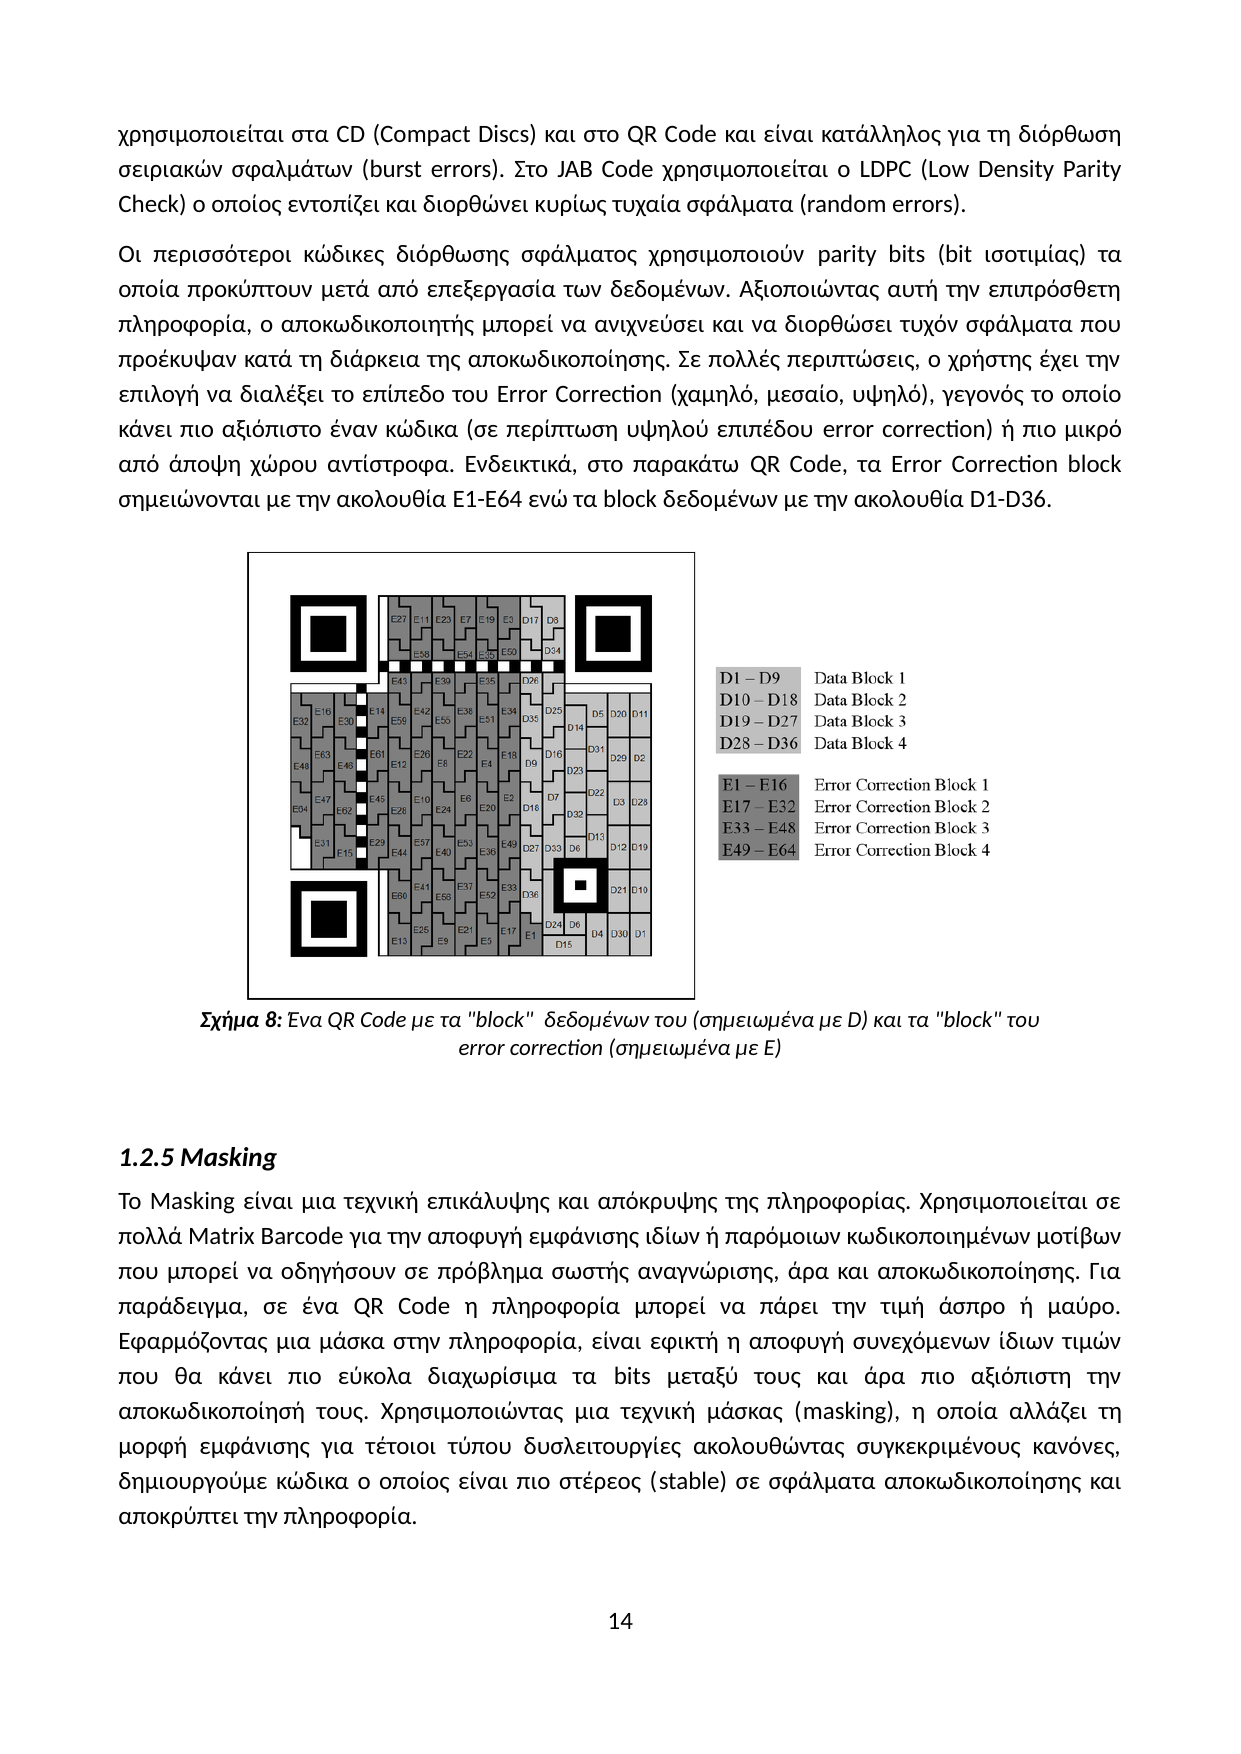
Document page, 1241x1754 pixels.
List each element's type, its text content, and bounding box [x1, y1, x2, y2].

text χρησιμοποιείται στα CD (Compact Discs) και στο QR Code και είναι κατάλληλος για τη διόρθωση σειριακών σφαλμάτων (burst errors). Στο JAB Code χρησιμοποιείται ο LDPC (Low Density Parity Check) ο οποίος εντοπίζει και διορθώνει κυρίως τυχαία σφάλματα (random errors). [118, 118, 1122, 219]
picture [242, 544, 999, 1005]
text Σχήμα 8: Ένα QR Code με τα "block" δεδομένων του (σημειωμένα με D) και τα "block" του error correction (σημειωμένα με E) [185, 545, 1055, 1061]
text Οι περισσότεροι κώδικες διόρθωσης σφάλματος χρησιμοποιούν parity bits (bit ισοτιμίας) τα οποία προκύπτουν μετά από επεξεργασία των δεδομένων. Αξιοποιώντας αυτή την επιπρόσθετη πληροφορία, ο αποκωδικοποιητής μπορεί να ανιχνεύσει και να διορθώσει τυχόν σφάλματα που προέκυψαν κατά τη διάρκεια της αποκωδικοποίησης. Σε πολλές περιπτώσεις, ο χρήστης έχει την επιλογή να διαλέξει το επίπεδο του Error Correction (χαμηλό, μεσαίο, υψηλό), γεγονός το οποίο κάνει πιο αξιόπιστο έναν κώδικα (σε περίπτωση υψηλού επιπέδου error correction) ή πιο μικρό από άποψη χώρου αντίστροφα. Ενδεικτικά, στο παρακάτω QR Code, τα Error Correction block σημειώνονται με την ακολουθία E1-E64 ενώ τα block δεδομένων με την ακολουθία D1-D36. [118, 238, 1122, 513]
text Το Masking είναι μια τεχνική επικάλυψης και απόκρυψης της πληροφορίας. Χρησιμοποιείται σε πολλά Matrix Barcode για την αποφυγή εμφάνισης ιδίων ή παρόμοιων κωδικοποιημένων μοτίβων που μπορεί να οδηγήσουν σε πρόβλημα σωστής αναγνώρισης, άρα και αποκωδικοποίησης. Για παράδειγμα, σε ένα QR Code η πληροφορία μπορεί να πάρει την τιμή άσπρο ή μαύρο. Εφαρμόζοντας μια μάσκα στην πληροφορία, είναι εφικτή η αποφυγή συνεχόμενων ίδιων τιμών που θα κάνει πιο εύκολα διαχωρίσιμα τα bits μεταξύ τους και άρα πιο αξιόπιστη την αποκωδικοποίησή τους. Χρησιμοποιώντας μια τεχνική μάσκας (masking), η οποία αλλάζει τη μορφή εμφάνισης για τέτοιοι τύπου δυσλειτουργίες ακολουθώντας συγκεκριμένους κανόνες, δημιουργούμε κώδικα ο οποίος είναι πιο στέρεος (stable) σε σφάλματα αποκωδικοποίησης και αποκρύπτει την πληροφορία. [118, 1185, 1122, 1531]
subtitle 1.2.5 Masking [118, 1140, 1122, 1173]
